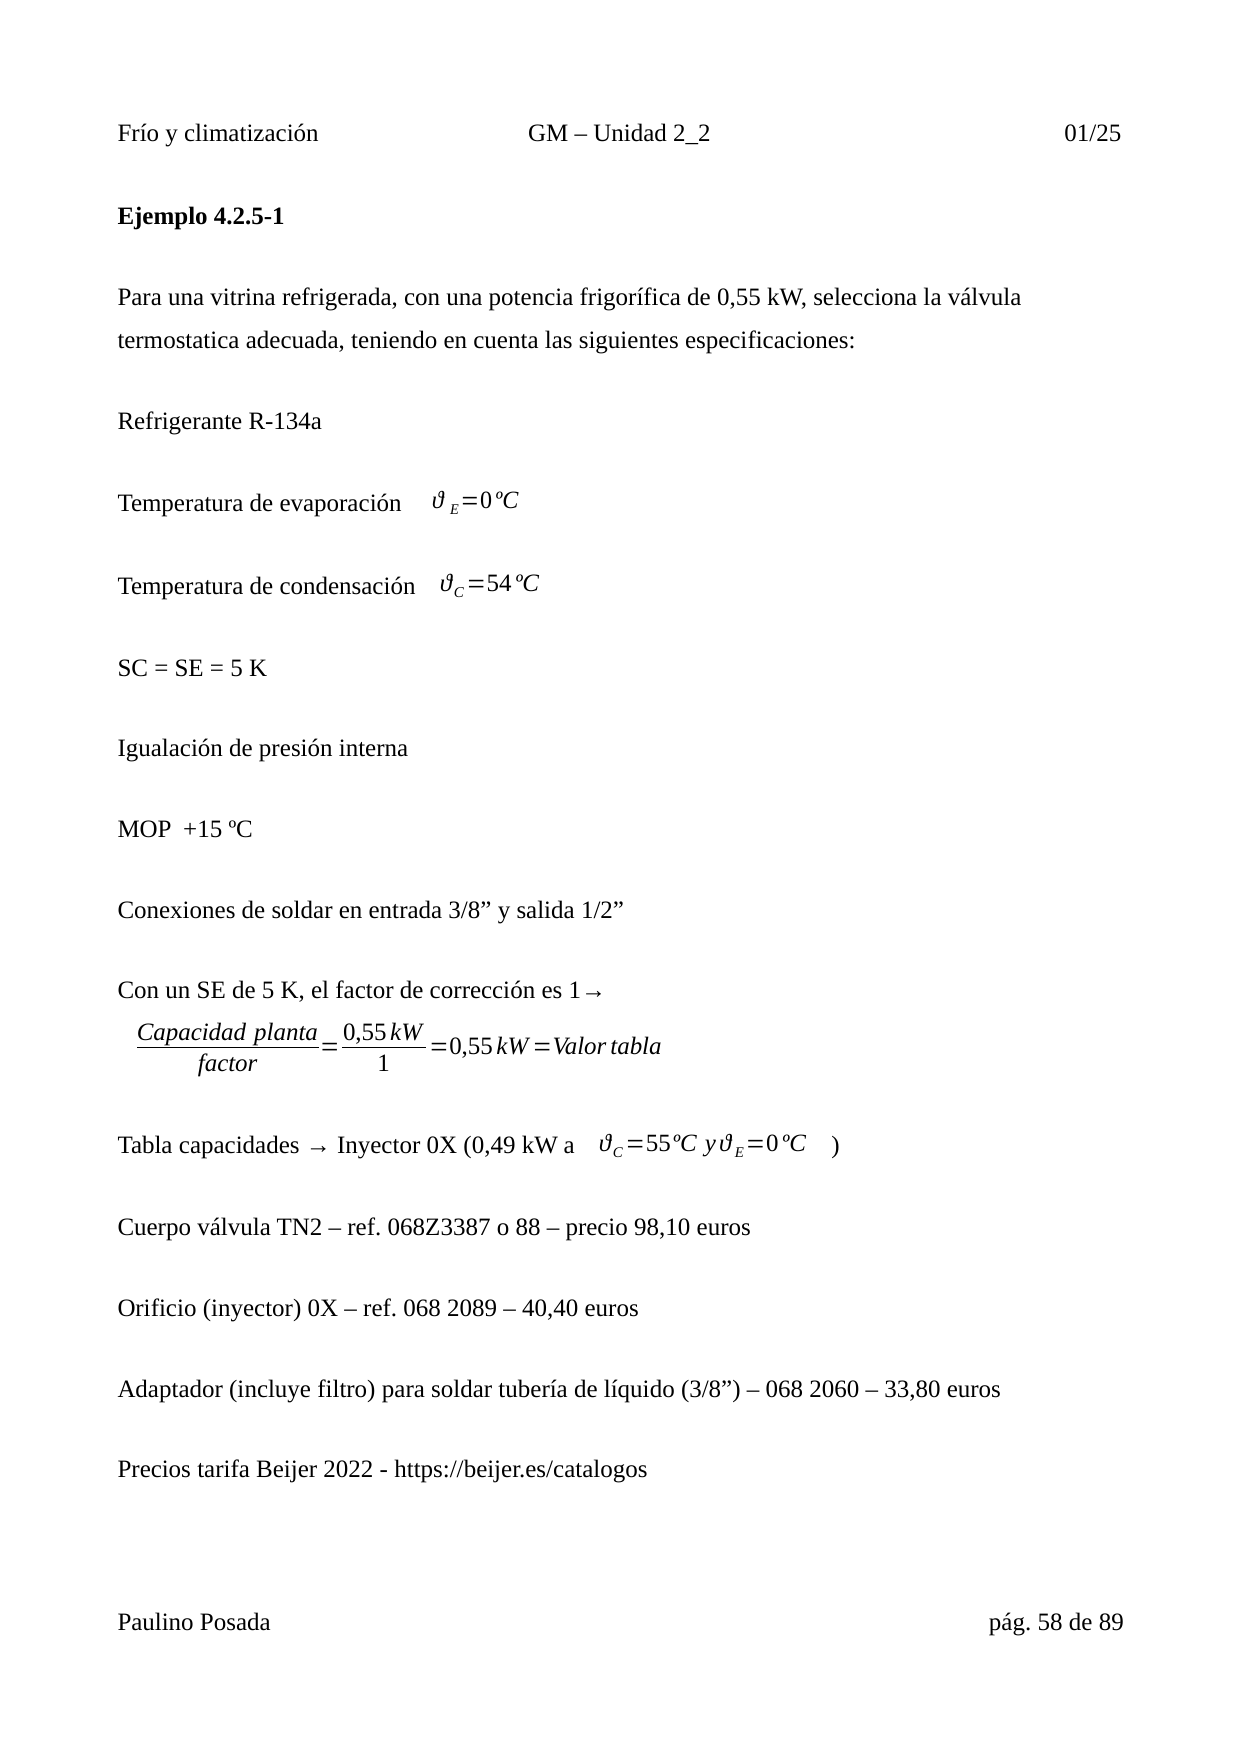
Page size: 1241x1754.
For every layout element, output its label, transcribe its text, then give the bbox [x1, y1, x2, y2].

text Para una vitrina refrigerada, con una potencia frigorífica de 0,55 kW, selecciona la válvula termostatica adecuada, teniendo en cuenta las siguientes especificaciones: [117, 282, 1123, 354]
text Adaptador (incluye filtro) para soldar tubería de líquido (3/8”) – 068 2060 – 33,80 euros [117, 1374, 1123, 1402]
text Igualación de presión interna [117, 733, 1123, 762]
text Temperatura de condensación [117, 569, 1123, 601]
text Cuerpo válvula TN2 – ref. 068Z3387 o 88 – precio 98,10 euros [117, 1212, 1123, 1241]
text Con un SE de 5 K, el factor de corrección es 1→ [117, 975, 1123, 1077]
text MOP +15 ºC [117, 814, 1123, 843]
text Refrigerante R-134a [117, 406, 1123, 434]
text Orificio (inyector) 0X – ref. 068 2089 – 40,40 euros [117, 1293, 1123, 1322]
text SC = SE = 5 K [117, 653, 1123, 682]
text Ejemplo 4.2.5-1 [117, 201, 1123, 230]
text Conexiones de soldar en entrada 3/8” y salida 1/2” [117, 895, 1123, 923]
text Tabla capacidades → Inyector 0X (0,49 kW a ) [117, 1129, 1123, 1161]
text Precios tarifa Beijer 2022 - https://beijer.es/catalogos [117, 1454, 1123, 1483]
text Temperatura de evaporación [117, 486, 1123, 518]
